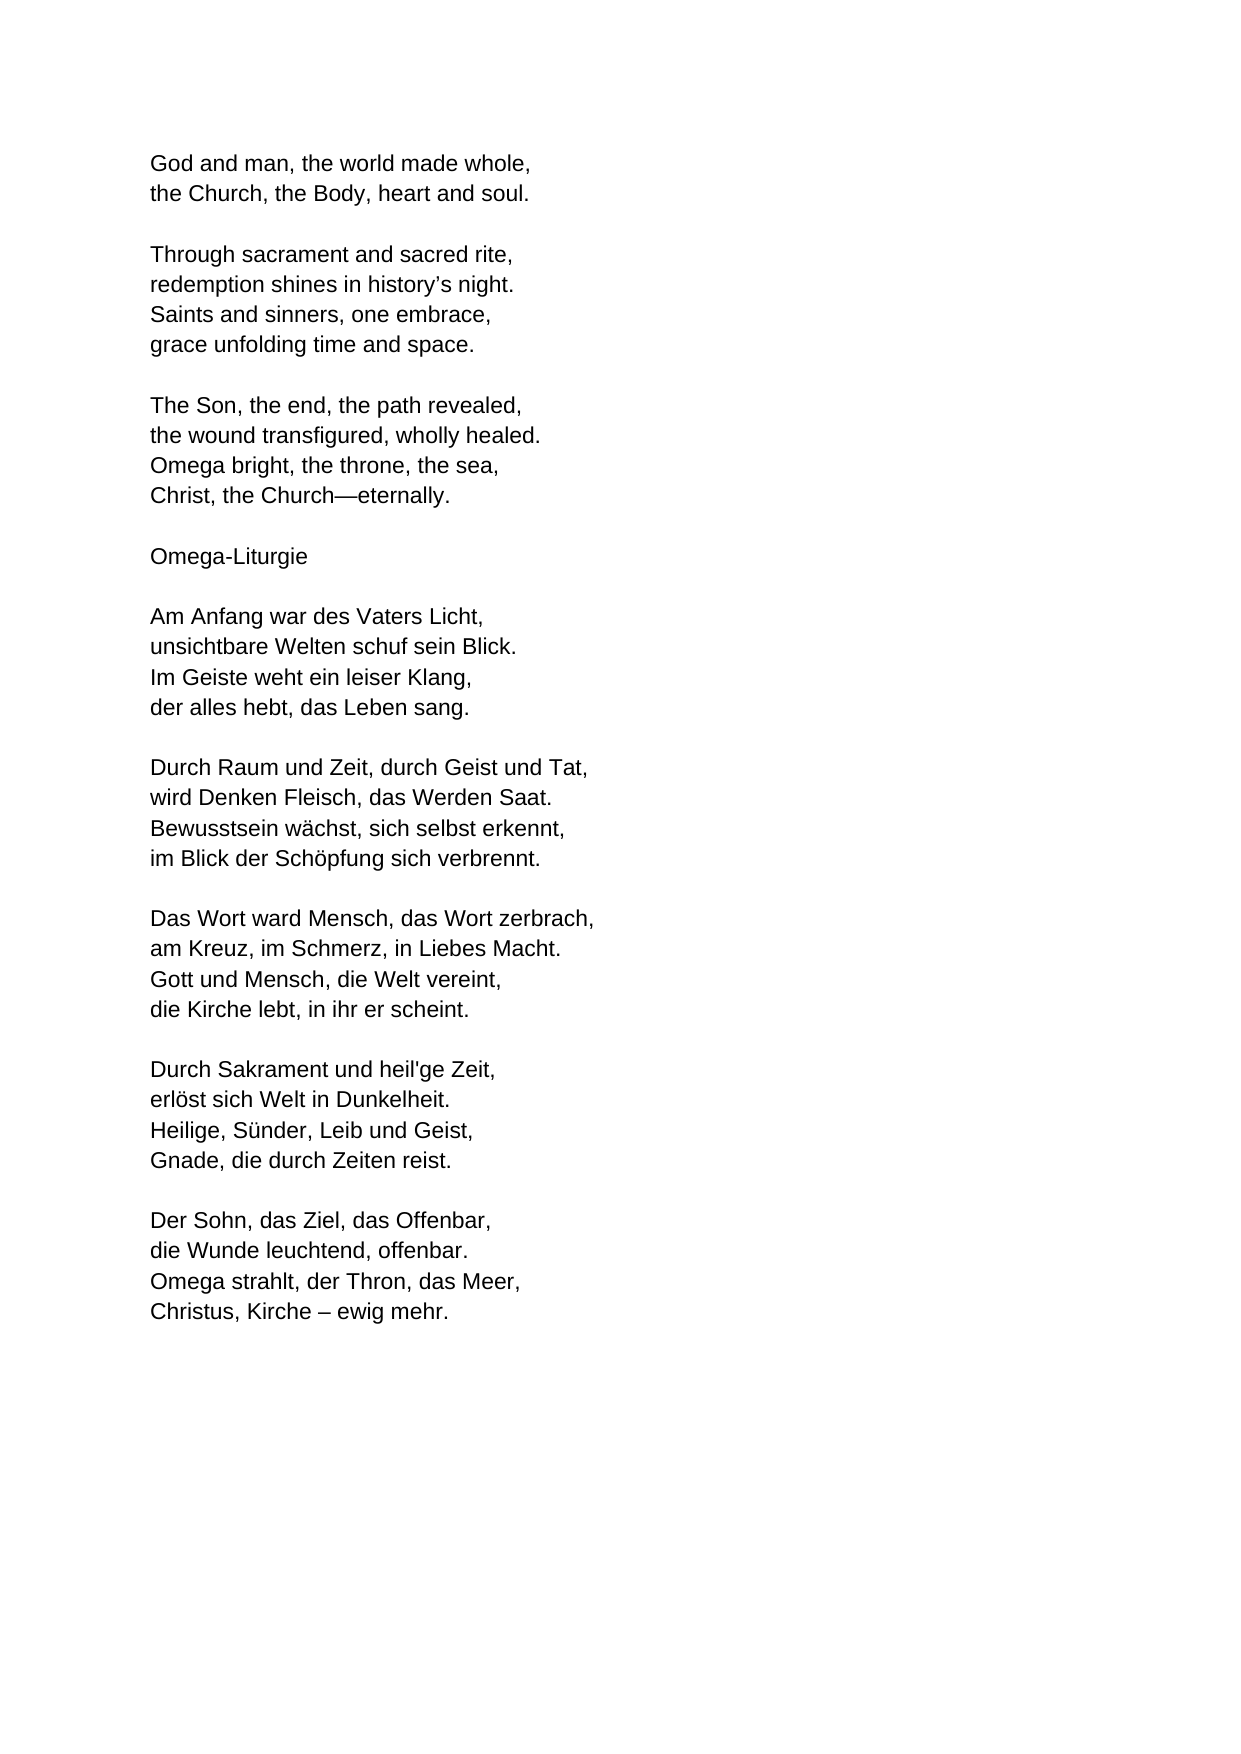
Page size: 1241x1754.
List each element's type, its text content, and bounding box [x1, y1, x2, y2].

text Omega strahlt, der Thron, das Meer, [150, 1268, 1090, 1294]
text the wound transfigured, wholly healed. [150, 422, 1090, 448]
text Durch Sakrament und heil'ge Zeit, [150, 1056, 1090, 1083]
text Saints and sinners, one embrace, [150, 301, 1090, 327]
text die Wunde leuchtend, offenbar. [150, 1237, 1090, 1264]
text Bewusstsein wächst, sich selbst erkennt, [150, 814, 1090, 841]
text Christ, the Church—eternally. [150, 482, 1090, 509]
text der alles hebt, das Leben sang. [150, 694, 1090, 720]
text im Blick der Schöpfung sich verbrennt. [150, 845, 1090, 871]
text God and man, the world made whole, [150, 150, 1090, 176]
text erlöst sich Welt in Dunkelheit. [150, 1086, 1090, 1113]
text die Kirche lebt, in ihr er scheint. [150, 996, 1090, 1022]
text the Church, the Body, heart and soul. [150, 180, 1090, 207]
text Am Anfang war des Vaters Licht, [150, 603, 1090, 629]
text Der Sohn, das Ziel, das Offenbar, [150, 1207, 1090, 1234]
text Gnade, die durch Zeiten reist. [150, 1147, 1090, 1173]
text Omega bright, the throne, the sea, [150, 452, 1090, 478]
text Heilige, Sünder, Leib und Geist, [150, 1117, 1090, 1143]
text Omega-Liturgie [150, 543, 1090, 569]
text Through sacrament and sacred rite, [150, 241, 1090, 267]
text unsichtbare Welten schuf sein Blick. [150, 633, 1090, 660]
text Das Wort ward Mensch, das Wort zerbrach, [150, 905, 1090, 932]
text The Son, the end, the path revealed, [150, 392, 1090, 418]
text Durch Raum und Zeit, durch Geist und Tat, [150, 754, 1090, 781]
text grace unfolding time and space. [150, 331, 1090, 358]
text wird Denken Fleisch, das Werden Saat. [150, 784, 1090, 811]
text am Kreuz, im Schmerz, in Liebes Macht. [150, 935, 1090, 962]
text Christus, Kirche – ewig mehr. [150, 1298, 1090, 1324]
text Gott und Mensch, die Welt vereint, [150, 966, 1090, 992]
text redemption shines in history’s night. [150, 271, 1090, 297]
text Im Geiste weht ein leiser Klang, [150, 663, 1090, 690]
